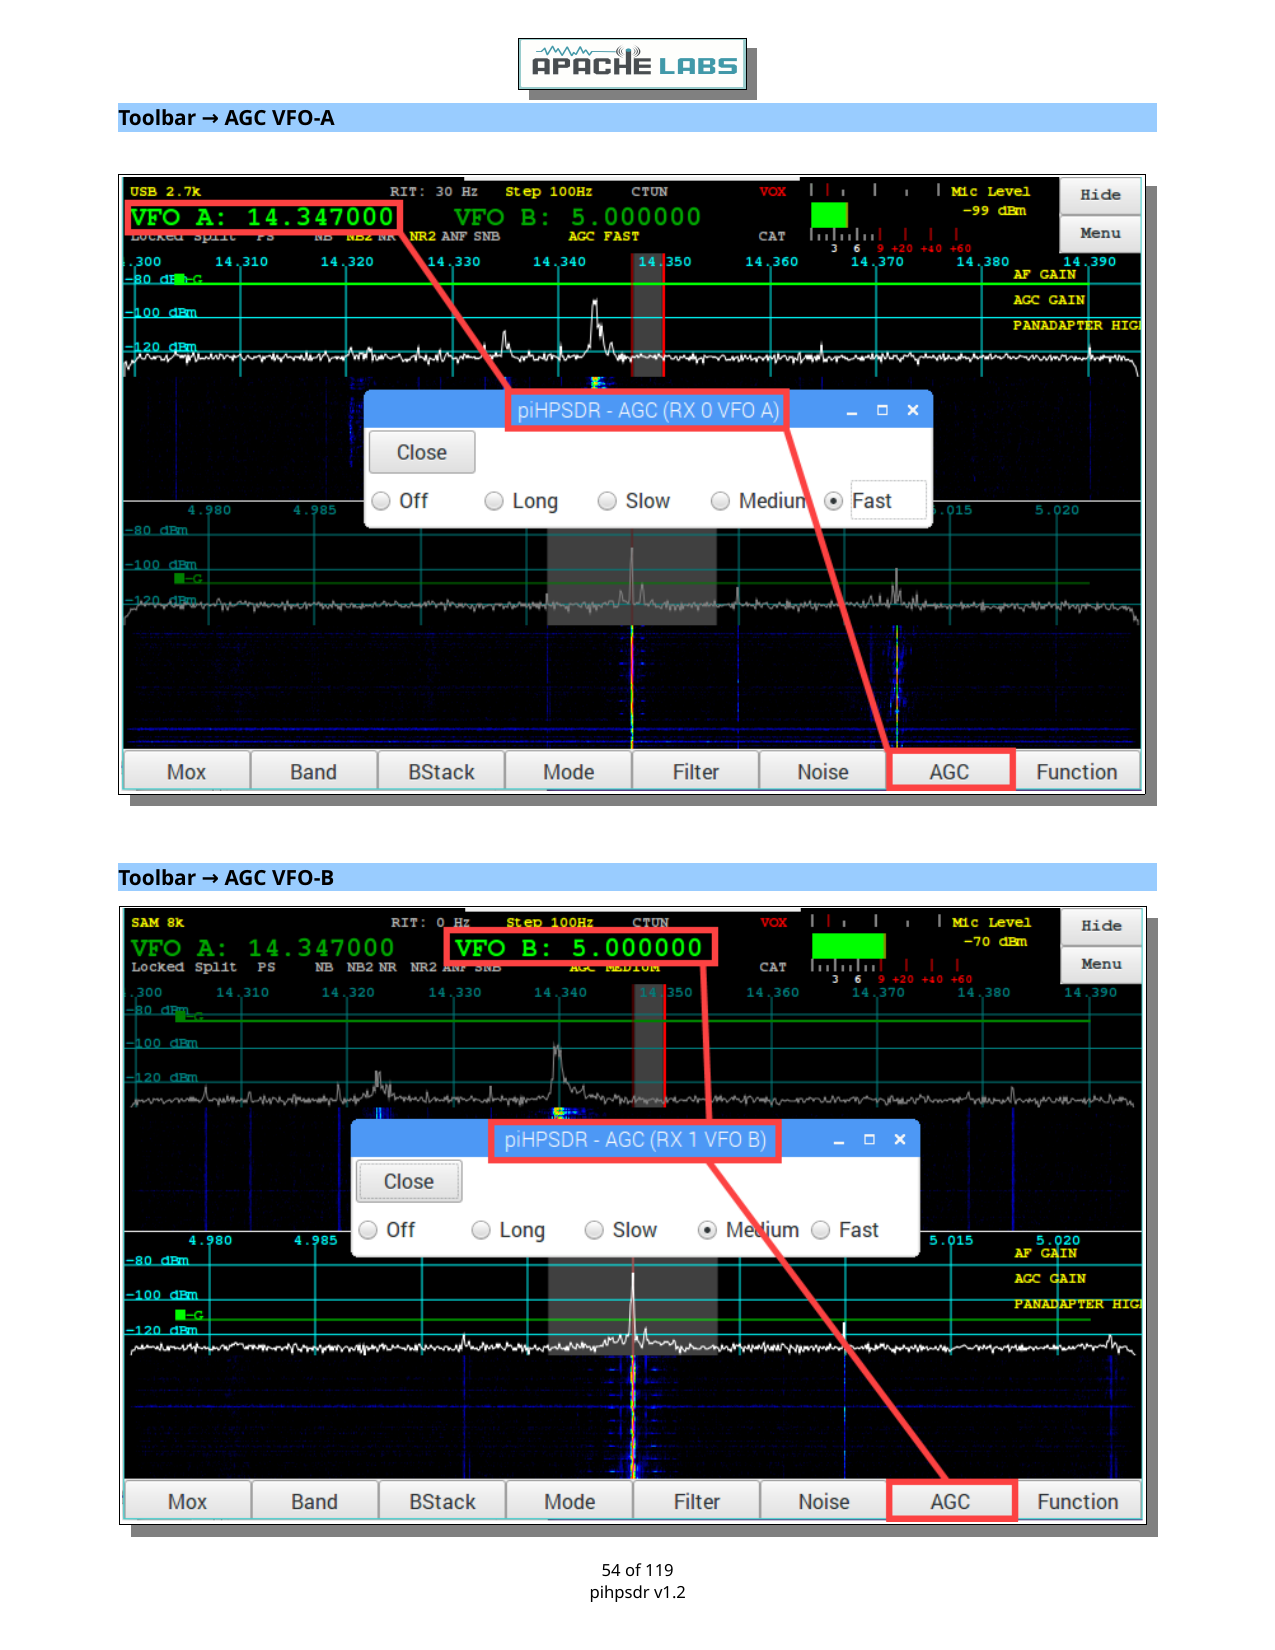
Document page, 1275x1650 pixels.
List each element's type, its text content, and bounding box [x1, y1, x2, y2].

subtitle Toolbar → AGC VFO-B [118, 863, 1157, 891]
subtitle Toolbar → AGC VFO-A [118, 103, 1157, 132]
picture [521, 40, 744, 87]
picture [121, 177, 1142, 791]
picture [122, 908, 1143, 1522]
